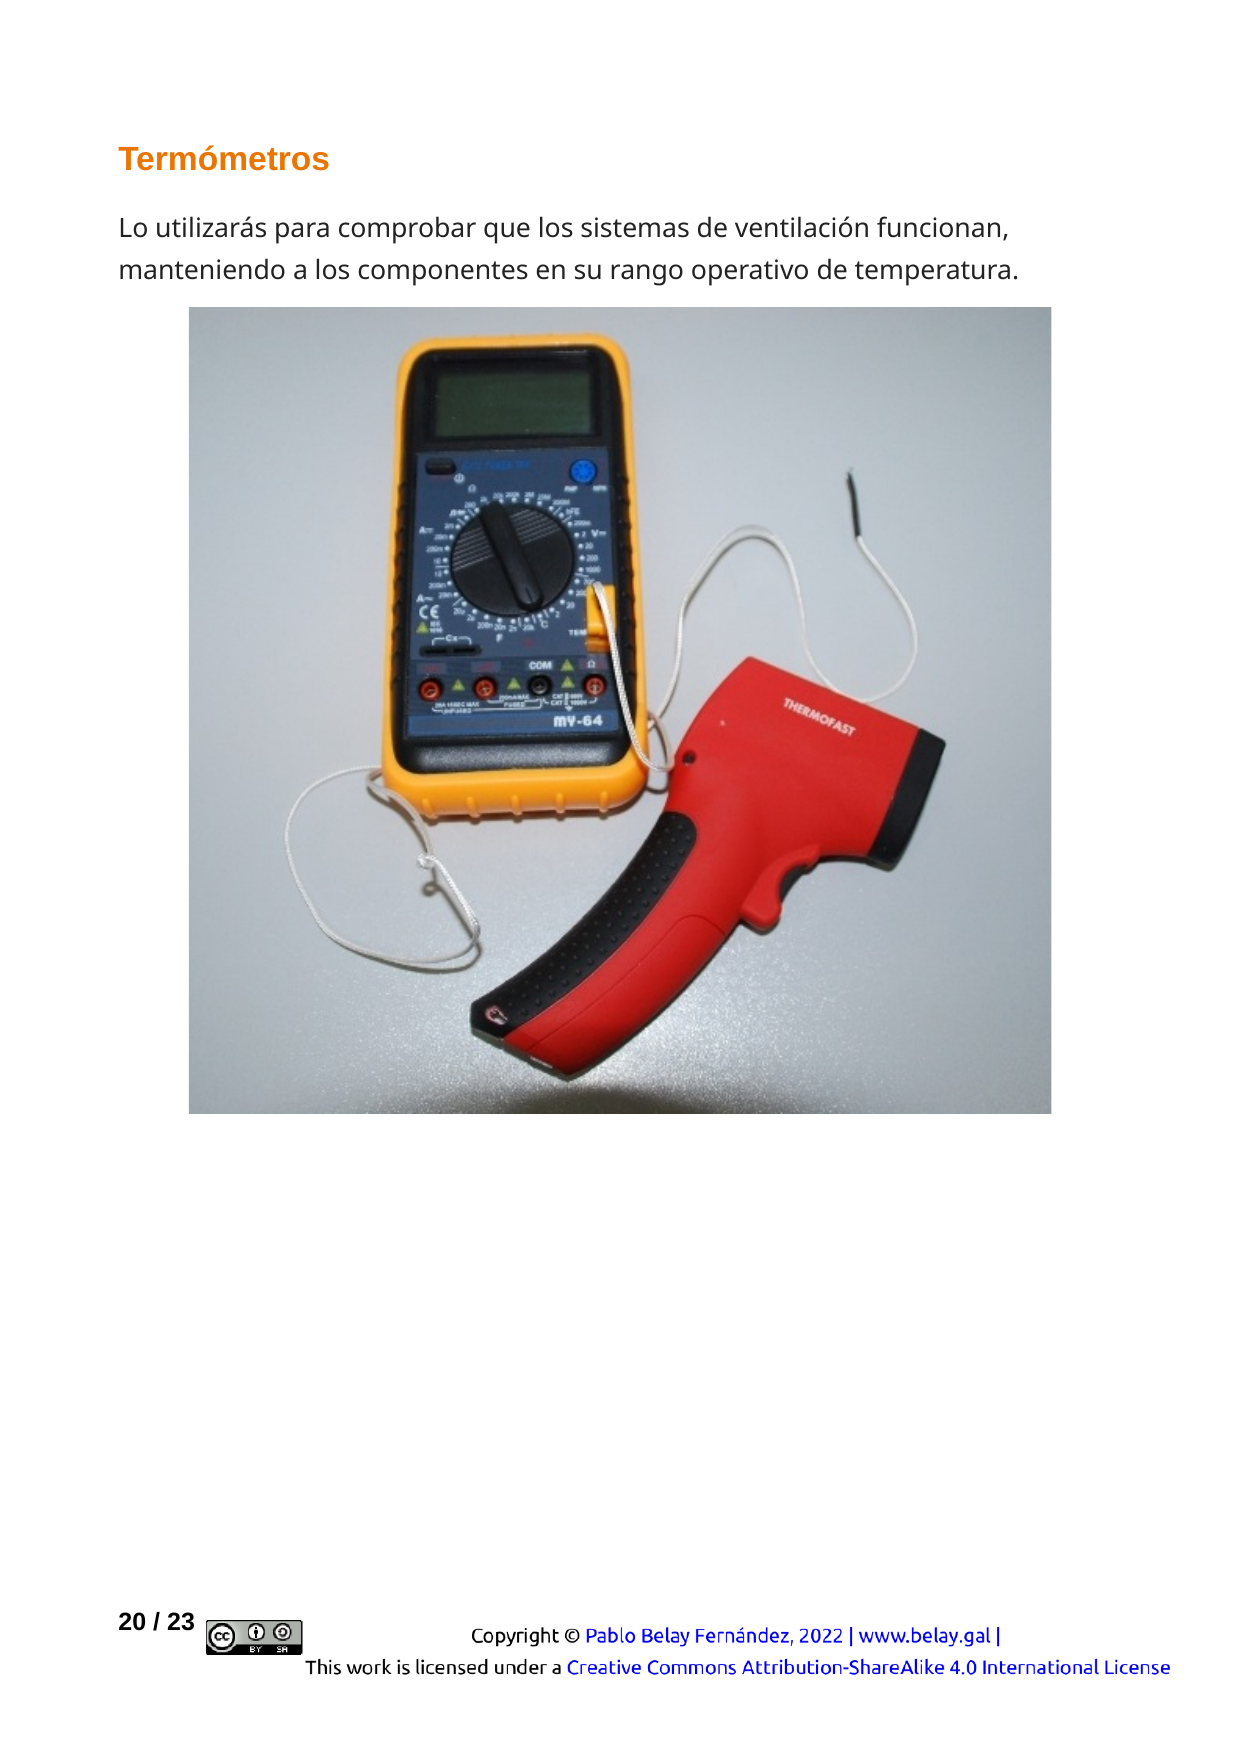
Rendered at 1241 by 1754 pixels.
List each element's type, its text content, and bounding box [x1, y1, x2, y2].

picture [188, 307, 1052, 1114]
subtitle Termómetros [118, 139, 1122, 178]
text Lo utilizarás para comprobar que los sistemas de ventilación funcionan, manteniendo a los componentes en su rango operativo de temperatura. [118, 209, 1122, 287]
picture [200, 1604, 1205, 1690]
